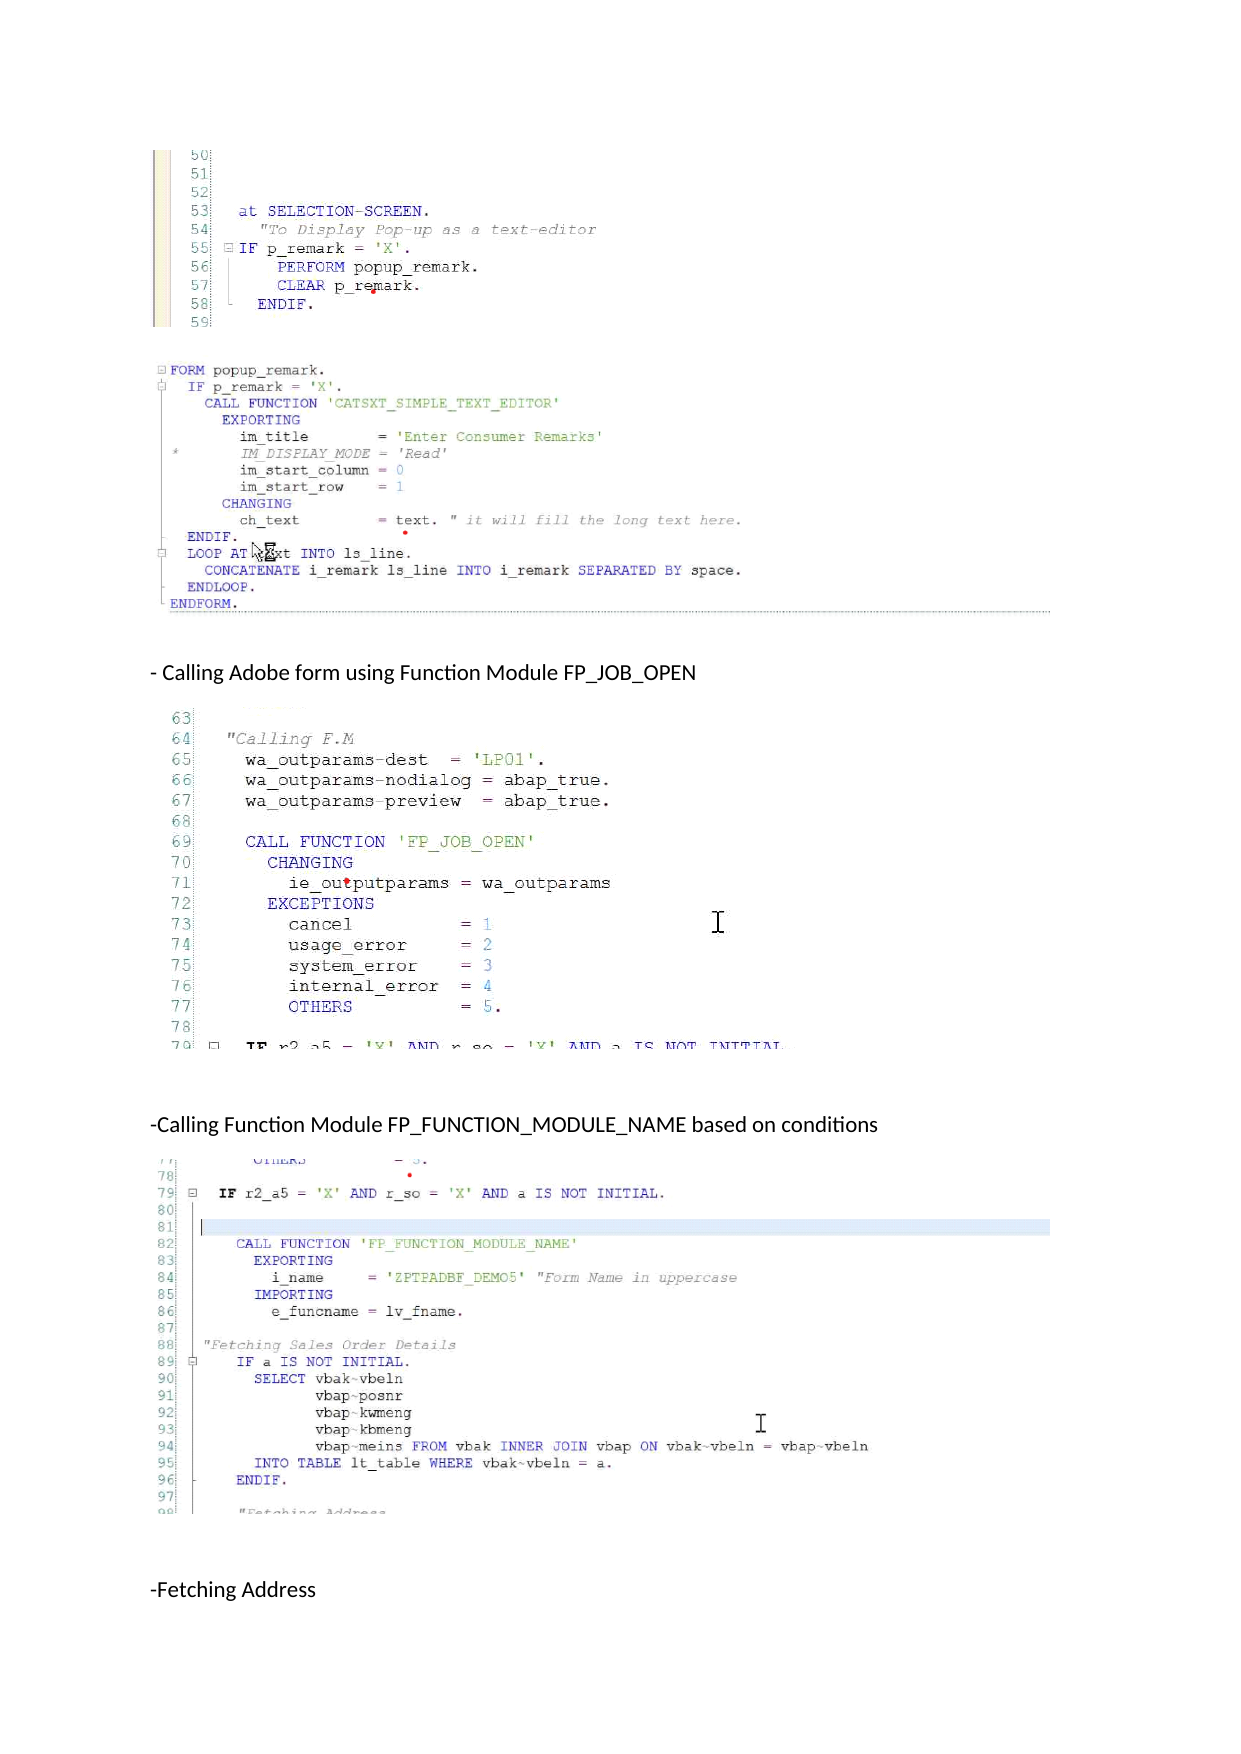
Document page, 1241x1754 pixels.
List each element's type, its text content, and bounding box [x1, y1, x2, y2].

text - Calling Adobe form using Function Module FP_JOB_OPEN [150, 663, 1090, 686]
text -Fetching Address [150, 1580, 1090, 1603]
text -Calling Function Module FP_FUNCTION_MODULE_NAME based on conditions [150, 1116, 1090, 1138]
